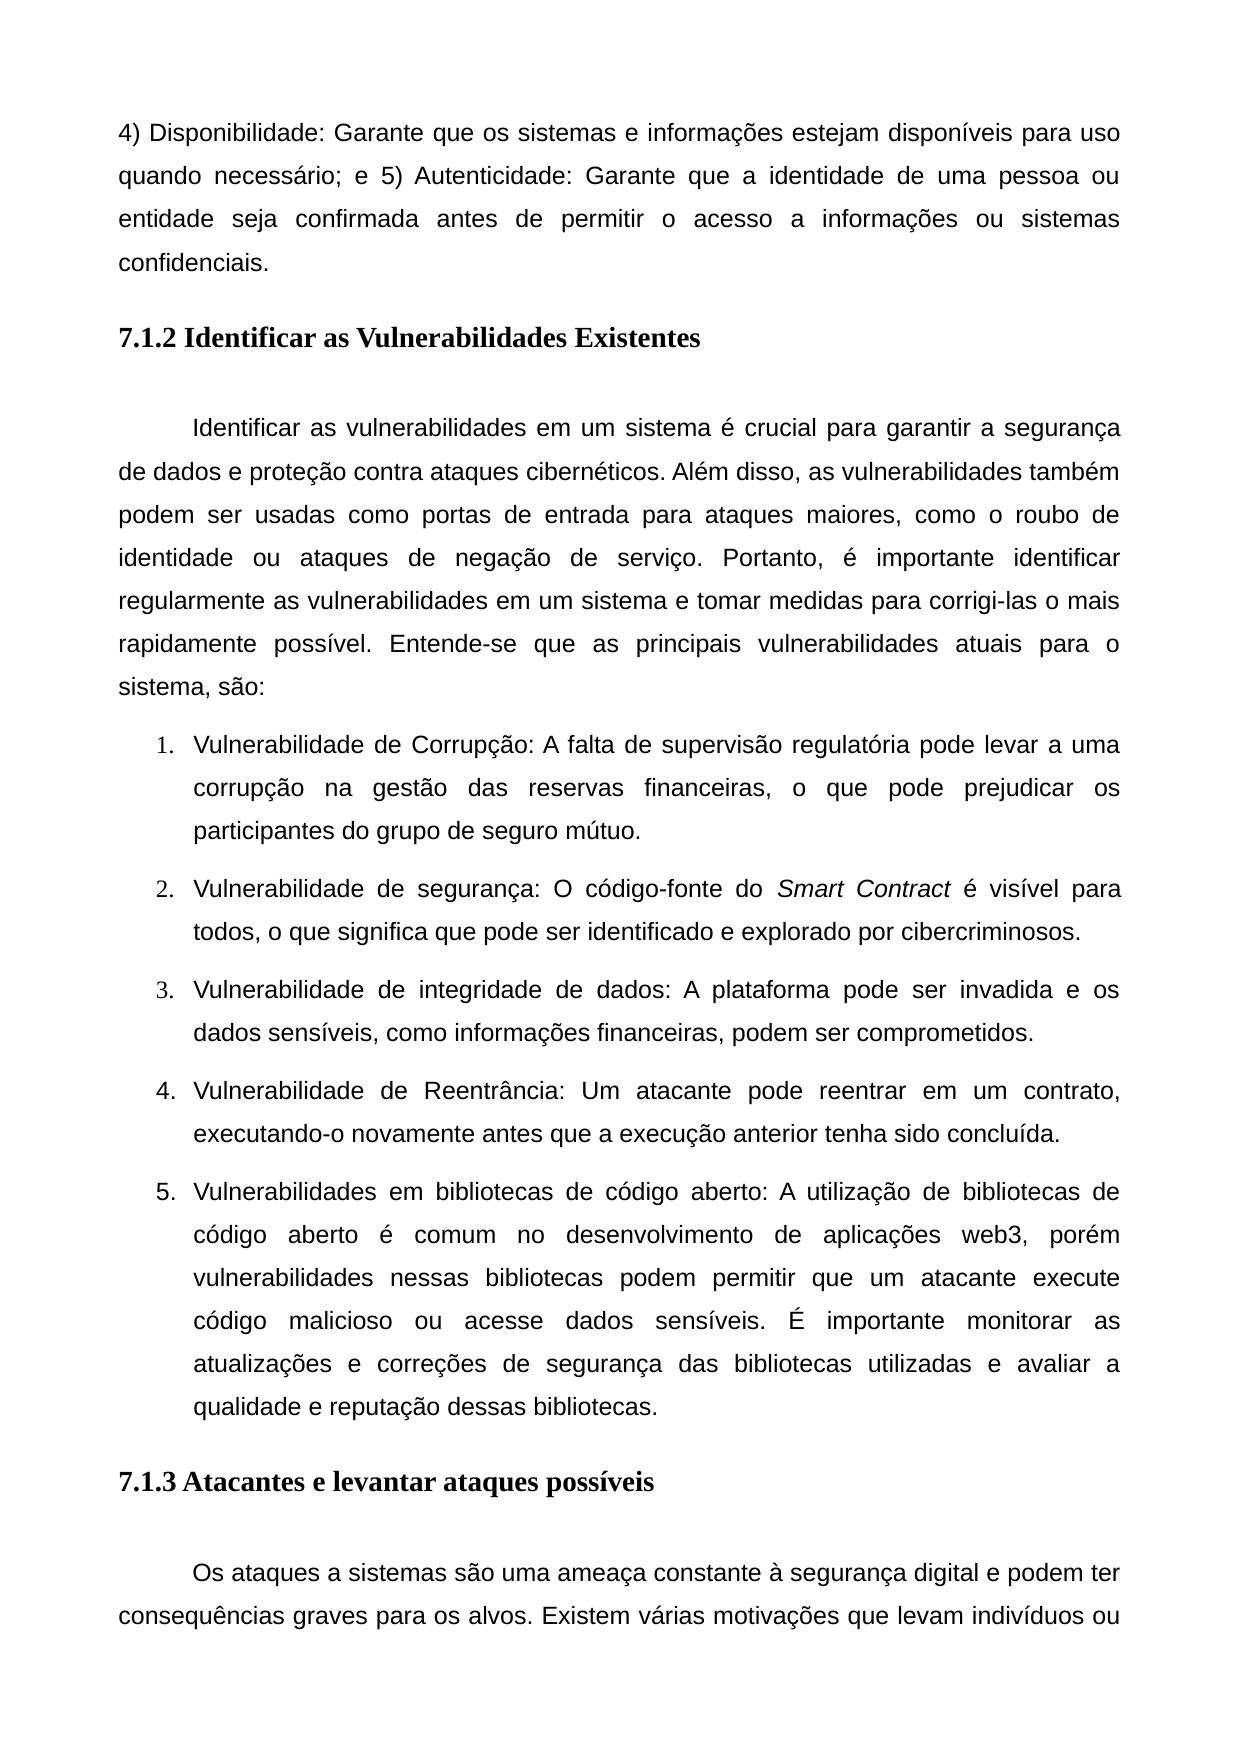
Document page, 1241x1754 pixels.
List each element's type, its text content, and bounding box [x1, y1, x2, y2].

list Vulnerabilidade de Corrupção: A falta de supervisão regulatória pode levar a uma corrupção na gestão das reservas financeiras, o que pode prejudicar os participantes do grupo de seguro mútuo. [156, 730, 1122, 845]
list Vulnerabilidades em bibliotecas de código aberto: A utilização de bibliotecas de código aberto é comum no desenvolvimento de aplicações web3, porém vulnerabilidades nessas bibliotecas podem permitir que um atacante execute código malicioso ou acesse dados sensíveis. É importante monitorar as atualizações e correções de segurança das bibliotecas utilizadas e avaliar a qualidade e reputação dessas bibliotecas. [156, 1177, 1122, 1421]
list Vulnerabilidade de integridade de dados: A plataforma pode ser invadida e os dados sensíveis, como informações financeiras, podem ser comprometidos. [156, 975, 1122, 1047]
list Vulnerabilidade de segurança: O código-fonte do Smart Contract é visível para todos, o que significa que pode ser identificado e explorado por cibercriminosos. [156, 874, 1122, 946]
subtitle 7.1.2 Identificar as Vulnerabilidades Existentes [118, 320, 1122, 353]
text 4) Disponibilidade: Garante que os sistemas e informações estejam disponíveis para uso quando necessário; e 5) Autenticidade: Garante que a identidade de uma pessoa ou entidade seja confirmada antes de permitir o acesso a informações ou sistemas confidenciais. [118, 118, 1122, 276]
text Identificar as vulnerabilidades em um sistema é crucial para garantir a segurança de dados e proteção contra ataques cibernéticos. Além disso, as vulnerabilidades também podem ser usadas como portas de entrada para ataques maiores, como o roubo de identidade ou ataques de negação de serviço. Portanto, é importante identificar regularmente as vulnerabilidades em um sistema e tomar medidas para corrigi-las o mais rapidamente possível. Entende-se que as principais vulnerabilidades atuais para o sistema, são: [118, 413, 1122, 701]
list Vulnerabilidade de Reentrância: Um atacante pode reentrar em um contrato, executando-o novamente antes que a execução anterior tenha sido concluída. [156, 1076, 1122, 1148]
text Os ataques a sistemas são uma ameaça constante à segurança digital e podem ter consequências graves para os alvos. Existem várias motivações que levam indivíduos ou [118, 1558, 1122, 1630]
subtitle 7.1.3 Atacantes e levantar ataques possíveis [118, 1464, 1122, 1498]
